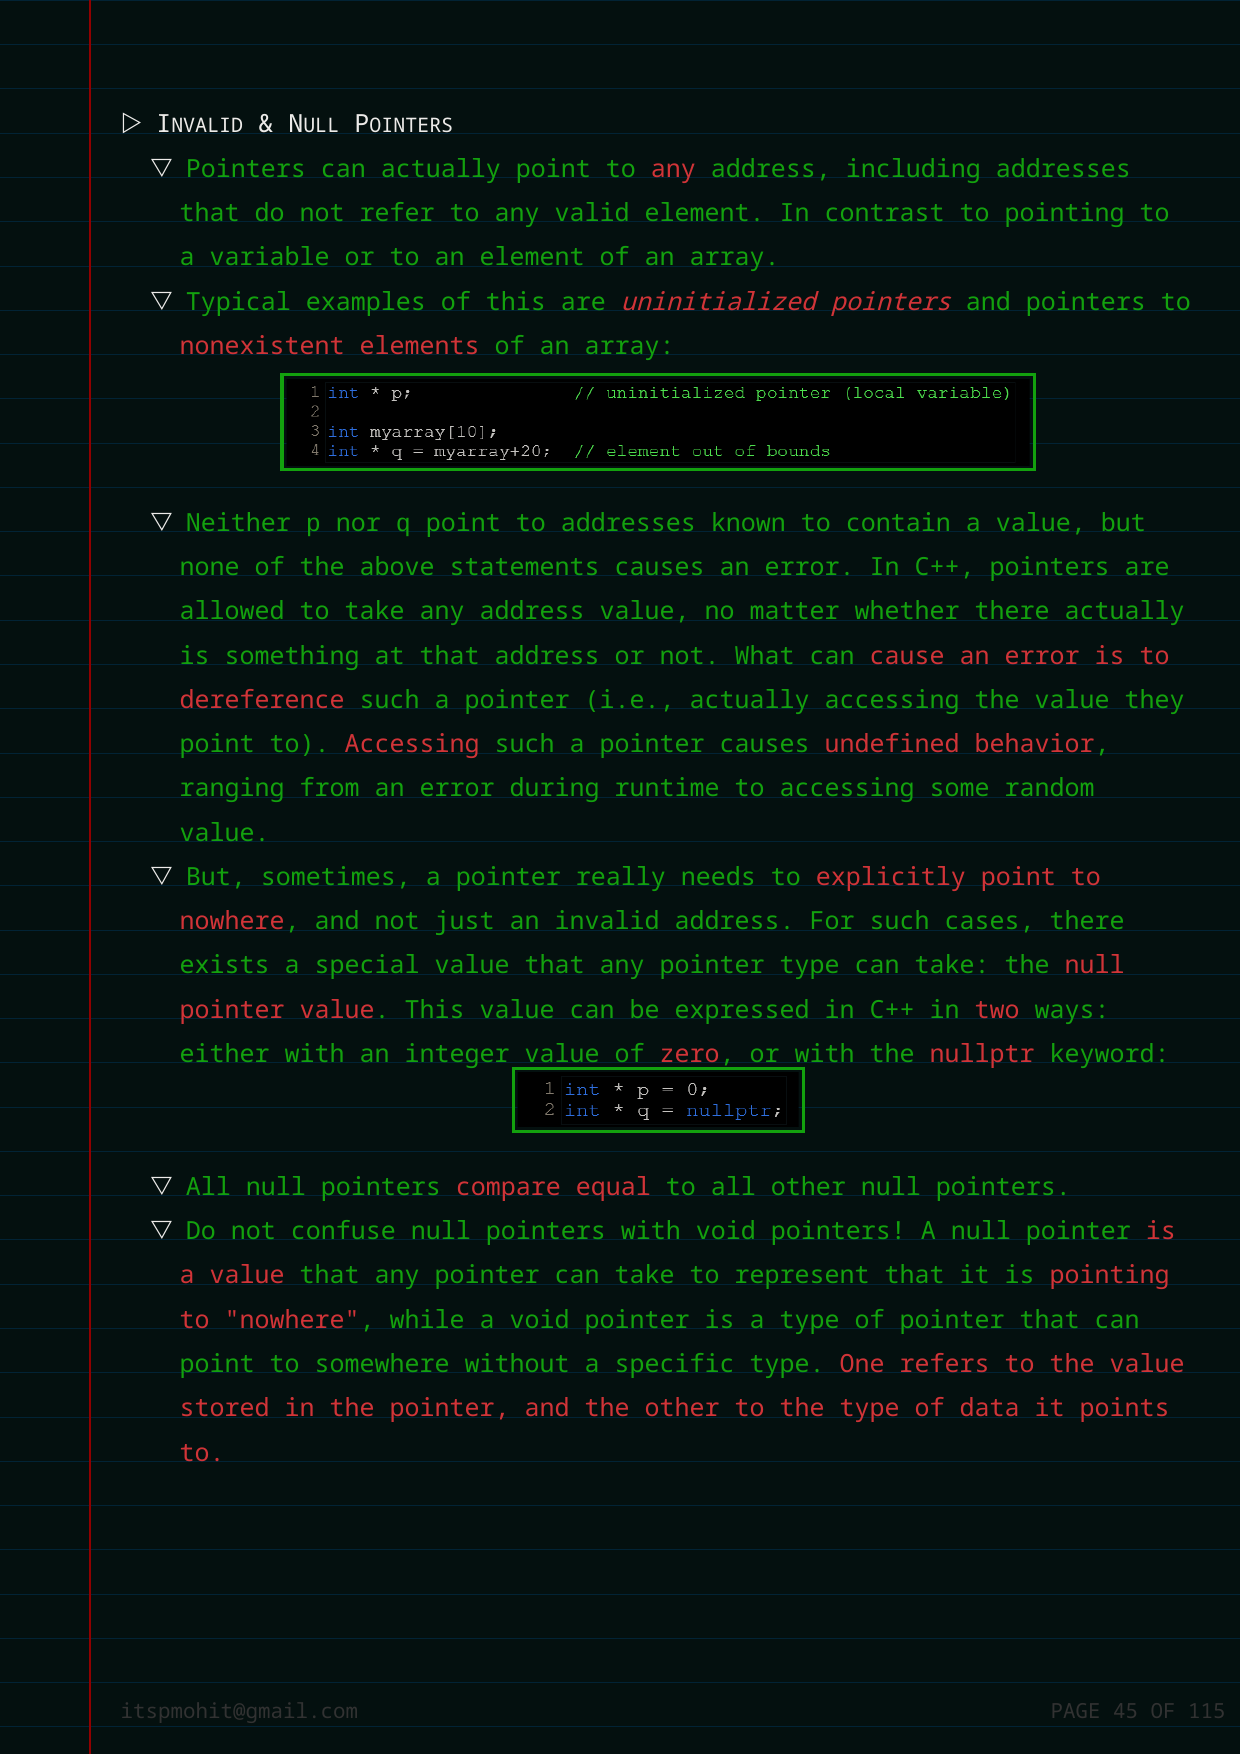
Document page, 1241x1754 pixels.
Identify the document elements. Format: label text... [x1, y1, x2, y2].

list But, sometimes, a pointer really needs to explicitly point to nowhere, and not just an invalid address. For such cases, there exists a special value that any pointer type can take: the null pointer value. This value can be expressed in C++ in two ways: either with an integer value of zero, or with the nullptr keyword: [150, 850, 1196, 1160]
list Typical examples of this are uninitialized pointers and pointers to nonexistent elements of an array: [150, 274, 1196, 496]
list All null pointers compare equal to all other null pointers. [150, 1160, 1196, 1204]
list Neither p nor q point to addresses known to contain a value, but none of the above statements causes an error. In C++, pointers are allowed to take any address value, no matter whether there actually is something at that address or not. What can cause an error is to dereference such a pointer (i.e., actually accessing the value they point to). Accessing such a pointer causes undefined behavior, ranging from an error during runtime to accessing some random value. [150, 496, 1196, 850]
subtitle Invalid & Null Pointers [120, 97, 1196, 142]
list Do not confuse null pointers with void pointers! A null pointer is a value that any pointer can take to represent that it is pointing to "nowhere", while a void pointer is a type of pointer that can point to somewhere without a specific type. One refers to the value stored in the pointer, and the other to the type of data it points to. [150, 1204, 1196, 1558]
list Pointers can actually point to any address, including addresses that do not refer to any valid element. In contrast to pointing to a variable or to an element of an array. [150, 142, 1196, 274]
picture [286, 379, 1030, 466]
picture [517, 1072, 799, 1127]
